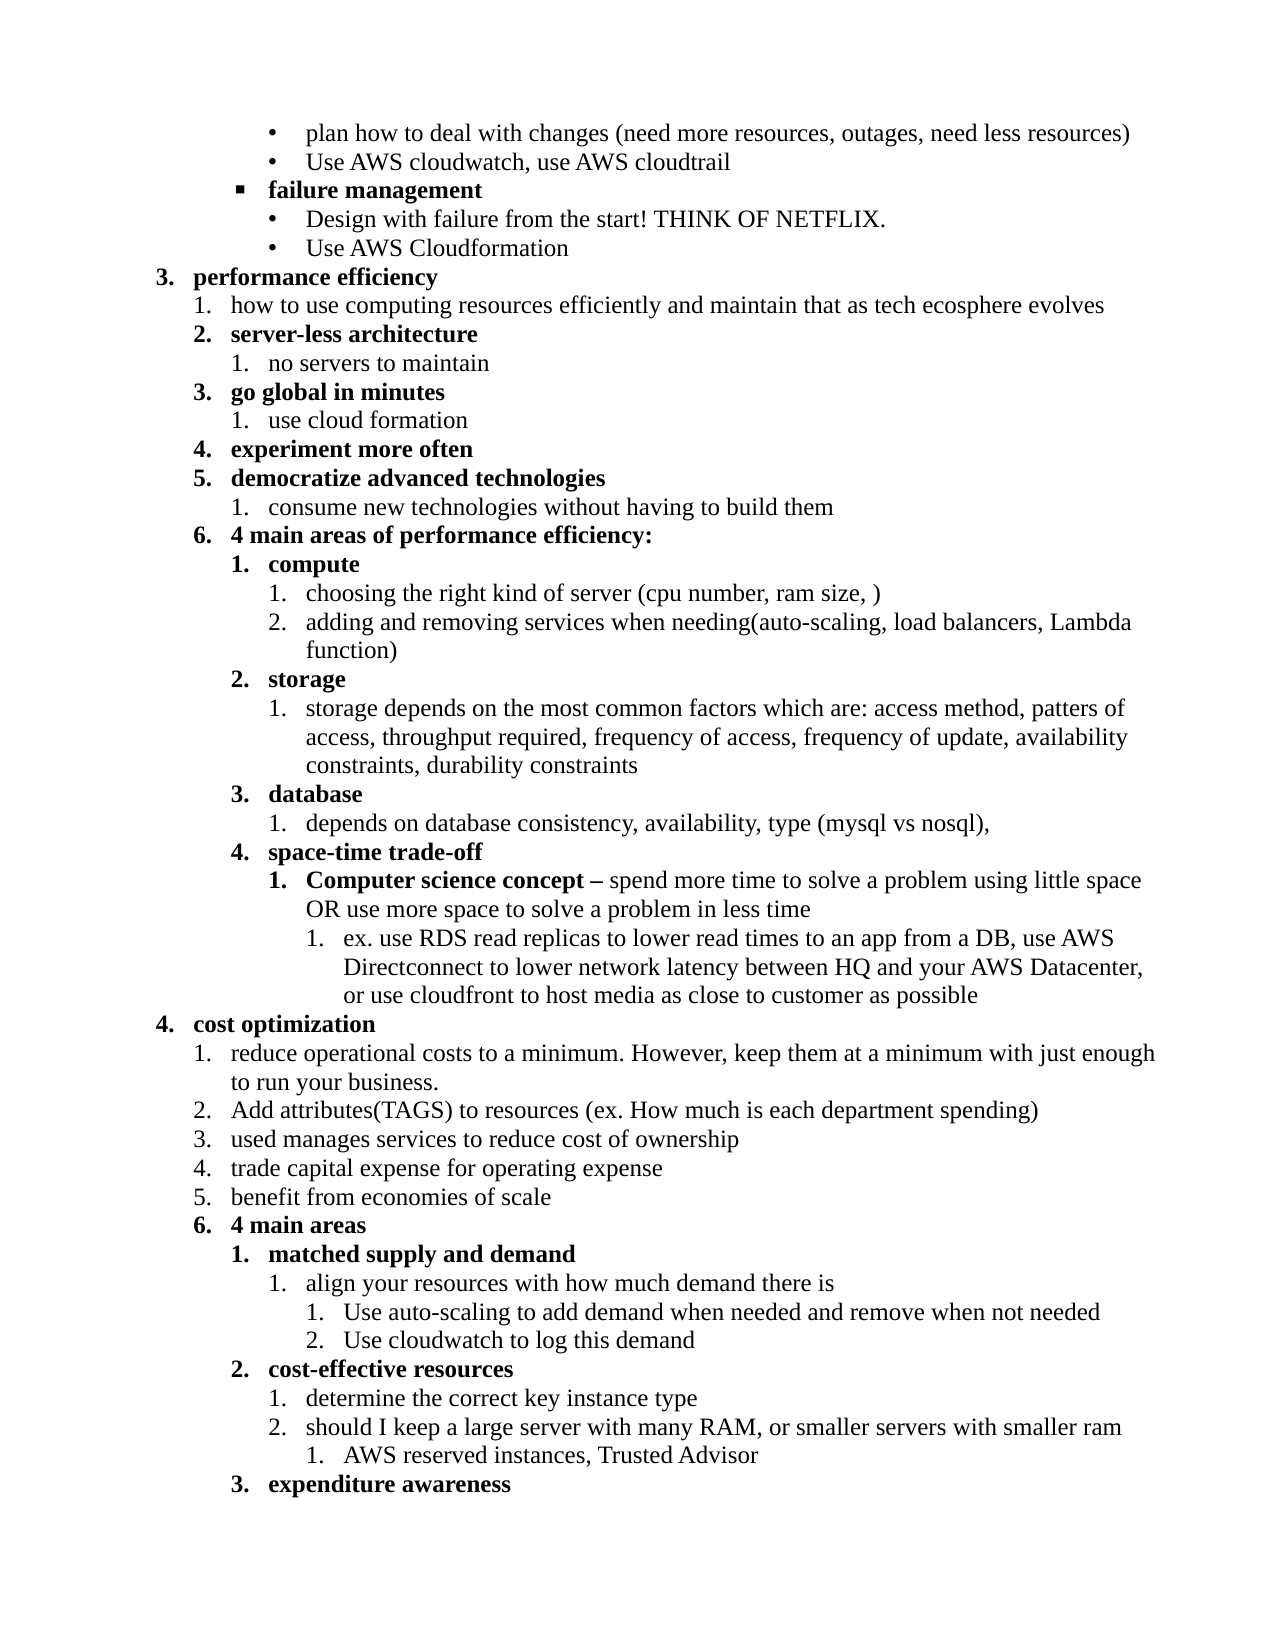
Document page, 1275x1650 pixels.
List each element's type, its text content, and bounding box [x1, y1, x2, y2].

list AWS reserved instances, Trusted Advisor [306, 1441, 1157, 1469]
list experiment more often [193, 434, 1157, 463]
list storage depends on the most common factors which are: access method, patters of access, throughput required, frequency of access, frequency of update, availability constraints, durability constraints [268, 693, 1157, 779]
list democratize advanced technologies [193, 463, 1157, 492]
list ex. use RDS read replicas to lower read times to an app from a DB, use AWS Directconnect to lower network latency between HQ and your AWS Datacenter, or use cloudfront to host media as close to customer as possible [306, 923, 1157, 1009]
list 4 main areas of performance efficiency: [193, 521, 1157, 549]
list adding and removing services when needing(auto-scaling, load balancers, Lambda function) [268, 607, 1157, 664]
list expenditure awareness [231, 1469, 1157, 1498]
list go global in minutes [193, 377, 1157, 406]
list Use AWS cloudwatch, use AWS cloudtrail [268, 147, 1157, 176]
list cost-effective resources [231, 1354, 1157, 1383]
list align your resources with how much demand there is [268, 1268, 1157, 1297]
list database [231, 779, 1157, 808]
list consume new technologies without having to build them [231, 492, 1157, 521]
list determine the correct key instance type [268, 1383, 1157, 1412]
list compute [231, 549, 1157, 578]
list performance efficiency [156, 262, 1157, 291]
list used manages services to reduce cost of ownership [193, 1124, 1157, 1153]
list Computer science concept – spend more time to solve a problem using little space OR use more space to solve a problem in less time [268, 866, 1157, 923]
list reduce operational costs to a minimum. However, keep them at a minimum with just enough to run your business. [193, 1038, 1157, 1096]
list Use AWS Cloudformation [268, 233, 1157, 262]
list depends on database consistency, availability, type (mysql vs nosql), [268, 808, 1157, 837]
list how to use computing resources efficiently and maintain that as tech ecosphere evolves [193, 291, 1157, 319]
list Design with failure from the start! THINK OF NETFLIX. [268, 204, 1157, 233]
list 4 main areas [193, 1211, 1157, 1239]
list use cloud formation [231, 406, 1157, 434]
list server-less architecture [193, 319, 1157, 348]
list Add attributes(TAGS) to resources (ex. How much is each department spending) [193, 1096, 1157, 1124]
list trade capital expense for operating expense [193, 1153, 1157, 1182]
list failure management [231, 176, 1157, 204]
list no servers to maintain [231, 348, 1157, 377]
list should I keep a large server with many RAM, or smaller servers with smaller ram [268, 1412, 1157, 1441]
list matched supply and demand [231, 1239, 1157, 1268]
list benefit from economies of scale [193, 1182, 1157, 1211]
list Use cloudwatch to log this demand [306, 1326, 1157, 1354]
list space-time trade-off [231, 837, 1157, 866]
list choosing the right kind of server (cpu number, ram size, ) [268, 578, 1157, 607]
list storage [231, 664, 1157, 693]
list Use auto-scaling to add demand when needed and remove when not needed [306, 1297, 1157, 1326]
list cost optimization [156, 1009, 1157, 1038]
list plan how to deal with changes (need more resources, outages, need less resources) [268, 118, 1157, 147]
